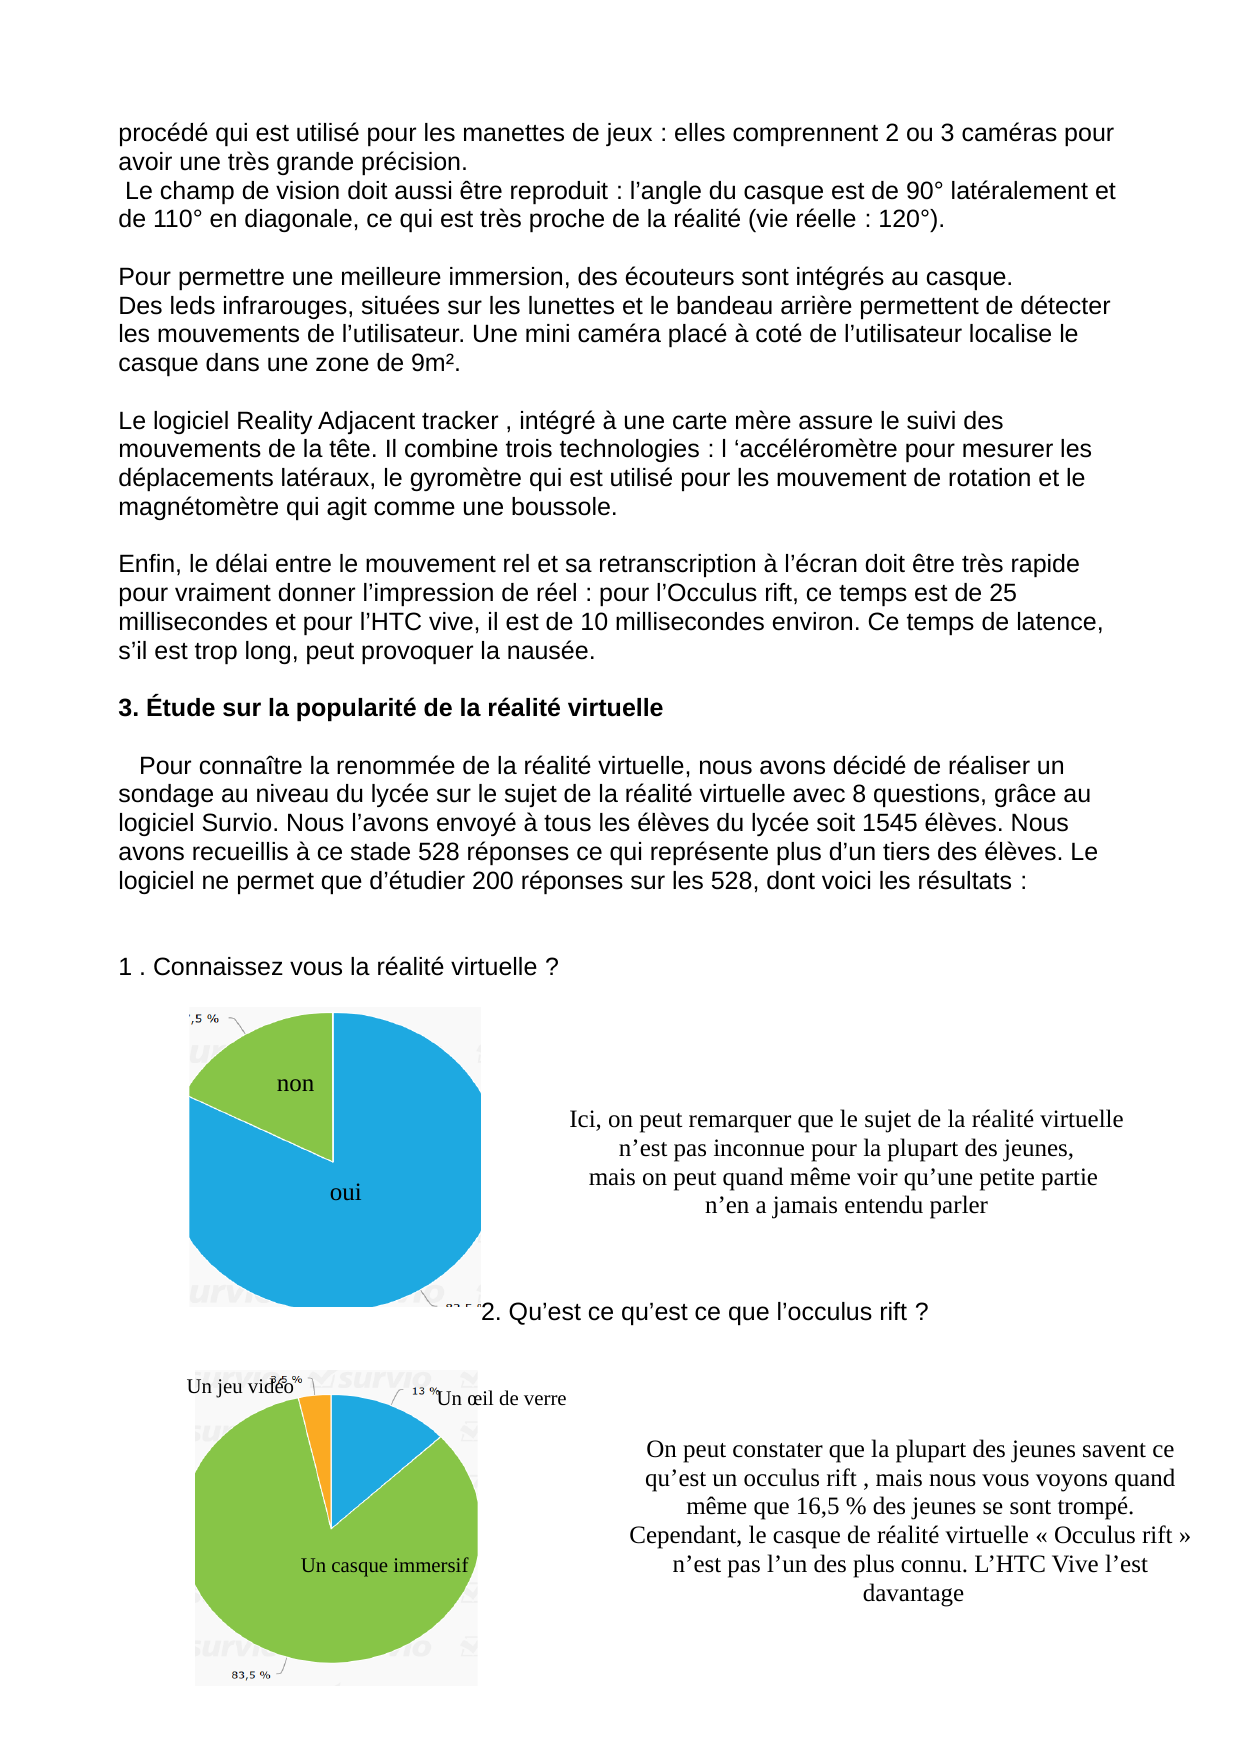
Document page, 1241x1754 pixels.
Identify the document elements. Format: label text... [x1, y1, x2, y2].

picture [318, 1007, 467, 1307]
text 2. Qu’est ce qu’est ce que l’occulus rift ? [118, 1297, 1122, 1326]
text procédé qui est utilisé pour les manettes de jeux : elles comprennent 2 ou 3 caméras pour avoir une très grande précision. [118, 118, 1122, 176]
text 1 . Connaissez vous la réalité virtuelle ? [118, 952, 1122, 981]
picture [320, 1370, 471, 1686]
text Le logiciel Reality Adjacent tracker , intégré à une carte mère assure le suivi des mouvements de la tête. Il combine trois technologies : l ‘accéléromètre pour mesurer les déplacements latéraux, le gyromètre qui est utilisé pour les mouvement de rotation et le magnétomètre qui agit comme une boussole. [118, 406, 1122, 521]
text 3. Étude sur la popularité de la réalité virtuelle [118, 693, 1122, 722]
text Pour connaître la renommée de la réalité virtuelle, nous avons décidé de réaliser un sondage au niveau du lycée sur le sujet de la réalité virtuelle avec 8 questions, grâce au logiciel Survio. Nous l’avons envoyé à tous les élèves du lycée soit 1545 élèves. Nous avons recueillis à ce stade 528 réponses ce qui représente plus d’un tiers des élèves. Le logiciel ne permet que d’étudier 200 réponses sur les 528, dont voici les résultats : [118, 751, 1122, 894]
text Le champ de vision doit aussi être reproduit : l’angle du casque est de 90° latéralement et de 110° en diagonale, ce qui est très proche de la réalité (vie réelle : 120°). [118, 176, 1122, 233]
text Enfin, le délai entre le mouvement rel et sa retranscription à l’écran doit être très rapide pour vraiment donner l’impression de réel : pour l’Occulus rift, ce temps est de 25 millisecondes et pour l’HTC vive, il est de 10 millisecondes environ. Ce temps de latence, s’il est trop long, peut provoquer la nausée. [118, 549, 1122, 664]
text Des leds infrarouges, situées sur les lunettes et le bandeau arrière permettent de détecter les mouvements de l’utilisateur. Une mini caméra placé à coté de l’utilisateur localise le casque dans une zone de 9m². [118, 291, 1122, 377]
text Pour permettre une meilleure immersion, des écouteurs sont intégrés au casque. [118, 262, 1122, 291]
